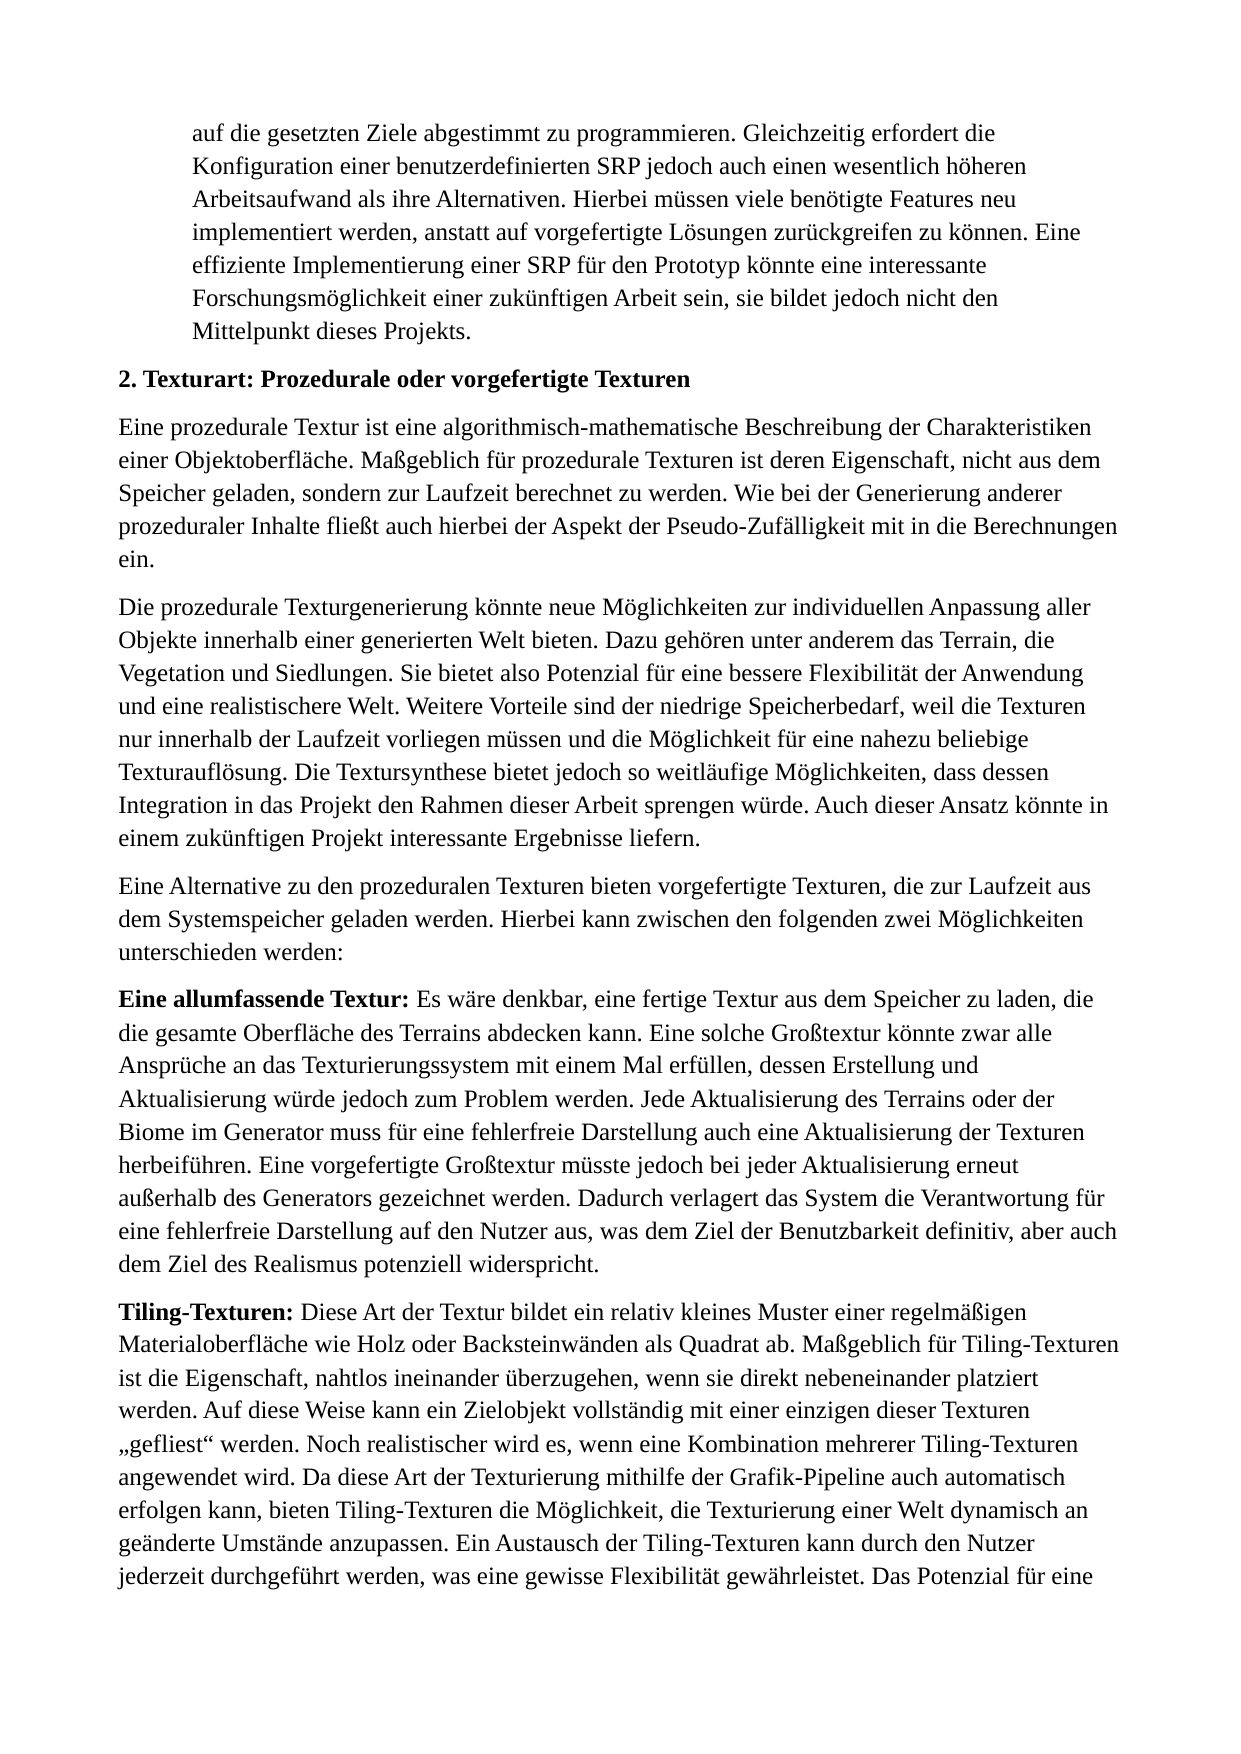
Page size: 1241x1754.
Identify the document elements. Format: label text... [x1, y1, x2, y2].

text Eine prozedurale Textur ist eine algorithmisch-mathematische Beschreibung der Charakteristiken einer Objektoberfläche. Maßgeblich für prozedurale Texturen ist deren Eigenschaft, nicht aus dem Speicher geladen, sondern zur Laufzeit berechnet zu werden. Wie bei der Generierung anderer prozeduraler Inhalte fließt auch hierbei der Aspekt der Pseudo-Zufälligkeit mit in die Berechnungen ein. [118, 412, 1122, 573]
text 2. Texturart: Prozedurale oder vorgefertigte Texturen [118, 364, 1122, 393]
text Die prozedurale Texturgenerierung könnte neue Möglichkeiten zur individuellen Anpassung aller Objekte innerhalb einer generierten Welt bieten. Dazu gehören unter anderem das Terrain, die Vegetation und Siedlungen. Sie bietet also Potenzial für eine bessere Flexibilität der Anwendung und eine realistischere Welt. Weitere Vorteile sind der niedrige Speicherbedarf, weil die Texturen nur innerhalb der Laufzeit vorliegen müssen und die Möglichkeit für eine nahezu beliebige Texturauflösung. Die Textursynthese bietet jedoch so weitläufige Möglichkeiten, dass dessen Integration in das Projekt den Rahmen dieser Arbeit sprengen würde. Auch dieser Ansatz könnte in einem zukünftigen Projekt interessante Ergebnisse liefern. [118, 592, 1122, 852]
text Tiling-Texturen: Diese Art der Textur bildet ein relativ kleines Muster einer regelmäßigen Materialoberfläche wie Holz oder Backsteinwänden als Quadrat ab. Maßgeblich für Tiling-Texturen ist die Eigenschaft, nahtlos ineinander überzugehen, wenn sie direkt nebeneinander platziert werden. Auf diese Weise kann ein Zielobjekt vollständig mit einer einzigen dieser Texturen „gefliest“ werden. Noch realistischer wird es, wenn eine Kombination mehrerer Tiling-Texturen angewendet wird. Da diese Art der Texturierung mithilfe der Grafik-Pipeline auch automatisch erfolgen kann, bieten Tiling-Texturen die Möglichkeit, die Texturierung einer Welt dynamisch an geänderte Umstände anzupassen. Ein Austausch der Tiling-Texturen kann durch den Nutzer jederzeit durchgeführt werden, was eine gewisse Flexibilität gewährleistet. Das Potenzial für eine [118, 1297, 1122, 1589]
text Eine Alternative zu den prozeduralen Texturen bieten vorgefertigte Texturen, die zur Laufzeit aus dem Systemspeicher geladen werden. Hierbei kann zwischen den folgenden zwei Möglichkeiten unterschieden werden: [118, 871, 1122, 966]
text Eine allumfassende Textur: Es wäre denkbar, eine fertige Textur aus dem Speicher zu laden, die die gesamte Oberfläche des Terrains abdecken kann. Eine solche Großtextur könnte zwar alle Ansprüche an das Texturierungssystem mit einem Mal erfüllen, dessen Erstellung und Aktualisierung würde jedoch zum Problem werden. Jede Aktualisierung des Terrains oder der Biome im Generator muss für eine fehlerfreie Darstellung auch eine Aktualisierung der Texturen herbeiführen. Eine vorgefertigte Großtextur müsste jedoch bei jeder Aktualisierung erneut außerhalb des Generators gezeichnet werden. Dadurch verlagert das System die Verantwortung für eine fehlerfreie Darstellung auf den Nutzer aus, was dem Ziel der Benutzbarkeit definitiv, aber auch dem Ziel des Realismus potenziell widerspricht. [118, 984, 1122, 1277]
list auf die gesetzten Ziele abgestimmt zu programmieren. Gleichzeitig erfordert die Konfiguration einer benutzerdefinierten SRP jedoch auch einen wesentlich höheren Arbeitsaufwand als ihre Alternativen. Hierbei müssen viele benötigte Features neu implementiert werden, anstatt auf vorgefertigte Lösungen zurückgreifen zu können. Eine effiziente Implementierung einer SRP für den Prototyp könnte eine interessante Forschungsmöglichkeit einer zukünftigen Arbeit sein, sie bildet jedoch nicht den Mittelpunkt dieses Projekts. [162, 118, 1122, 345]
